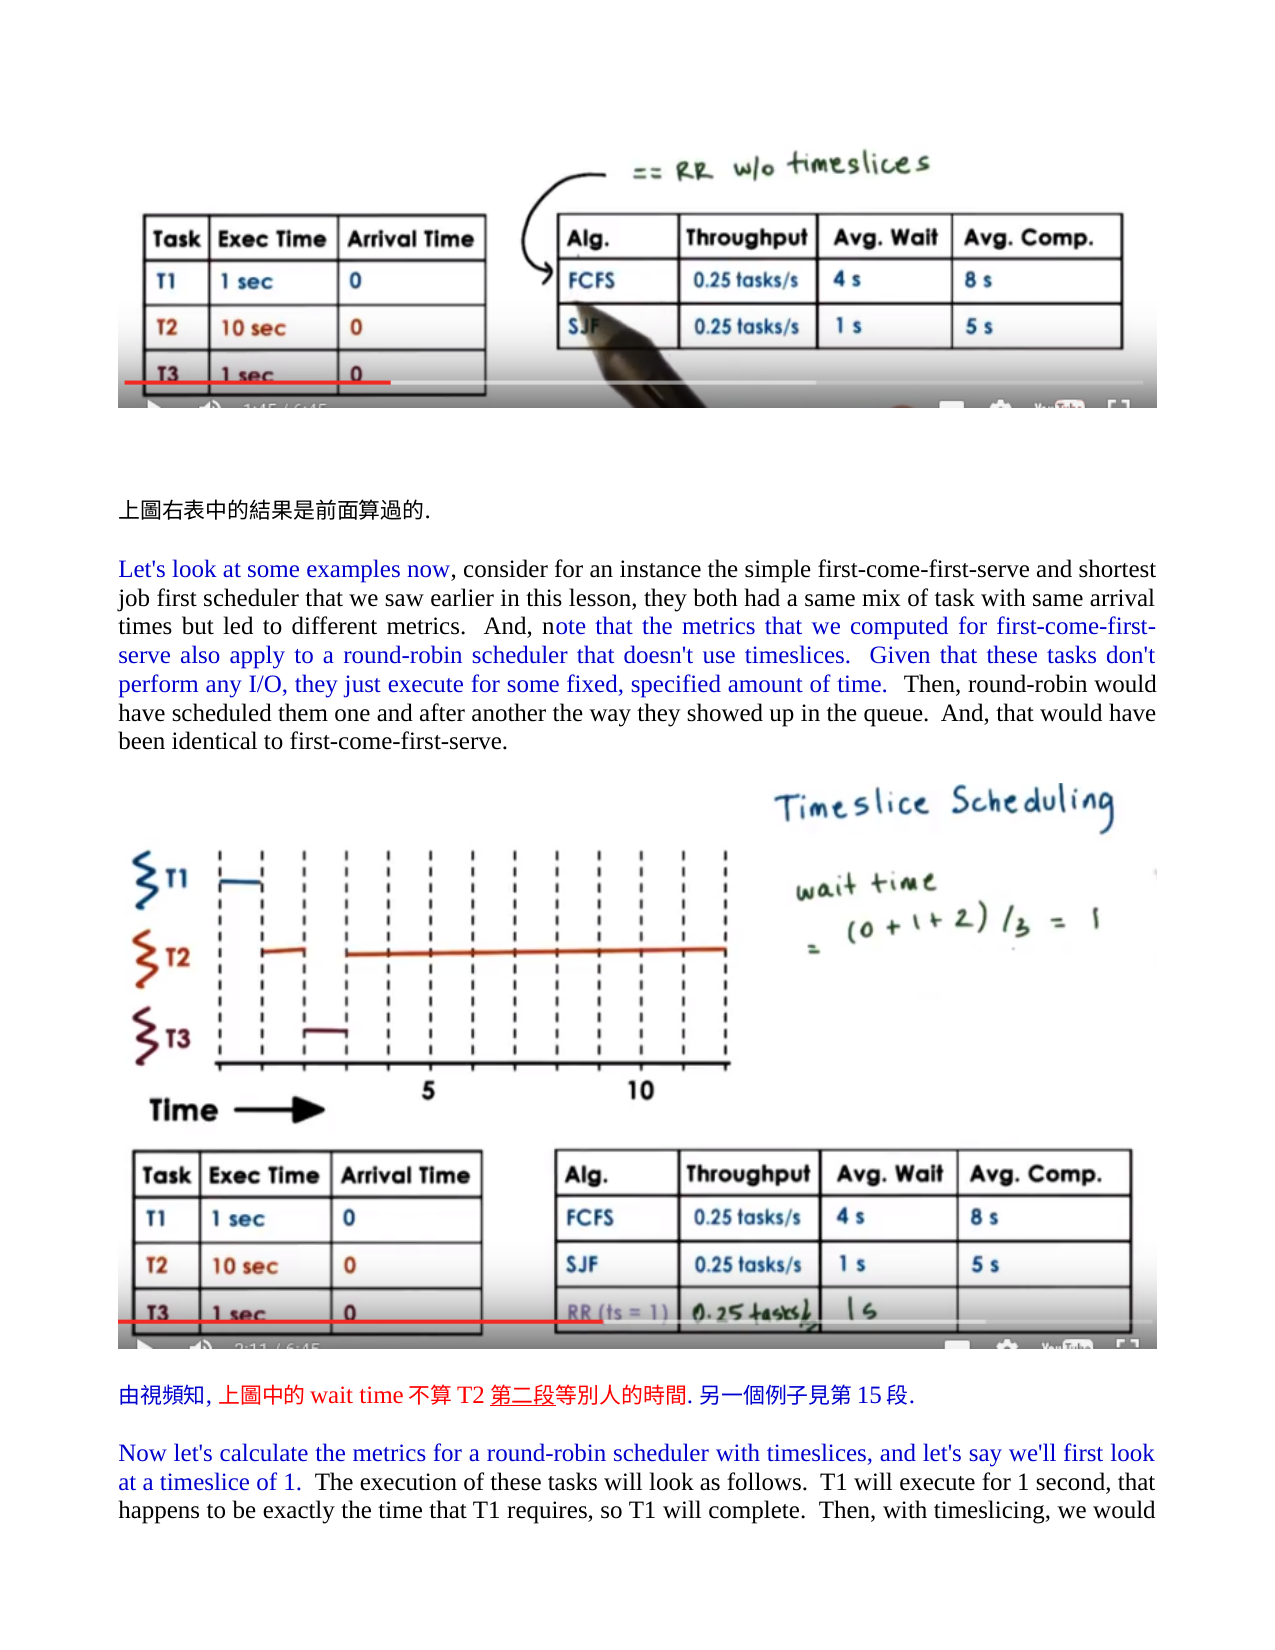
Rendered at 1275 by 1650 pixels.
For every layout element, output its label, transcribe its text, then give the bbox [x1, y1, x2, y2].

text Let's look at some examples now, consider for an instance the simple first-come-first-serve and shortest job first scheduler that we saw earlier in this lesson, they both had a same mix of task with same arrival times but led to different metrics. And, note that the metrics that we computed for first-come-first-serve also apply to a round-robin scheduler that doesn't use timeslices. Given that these tasks don't perform any I/O, they just execute for some fixed, specified amount of time. Then, round-robin would have scheduled them one and after another the way they showed up in the queue. And, that would have been identical to first-come-first-serve. [118, 554, 1157, 755]
text 上圖右表中的結果是前面算過的. [118, 493, 1157, 525]
picture [118, 118, 1157, 408]
text 由視頻知, 上圖中的wait time不算T2第二段等別人的時間. 另一個例子見第15段. [118, 1378, 1157, 1409]
picture [118, 783, 1157, 1349]
text Now let's calculate the metrics for a round-robin scheduler with timeslices, and let's say we'll first look at a timeslice of 1. The execution of these tasks will look as follows. T1 will execute for 1 second, that happens to be exactly the time that T1 requires, so T1 will complete. Then, with timeslicing, we would [118, 1438, 1157, 1524]
